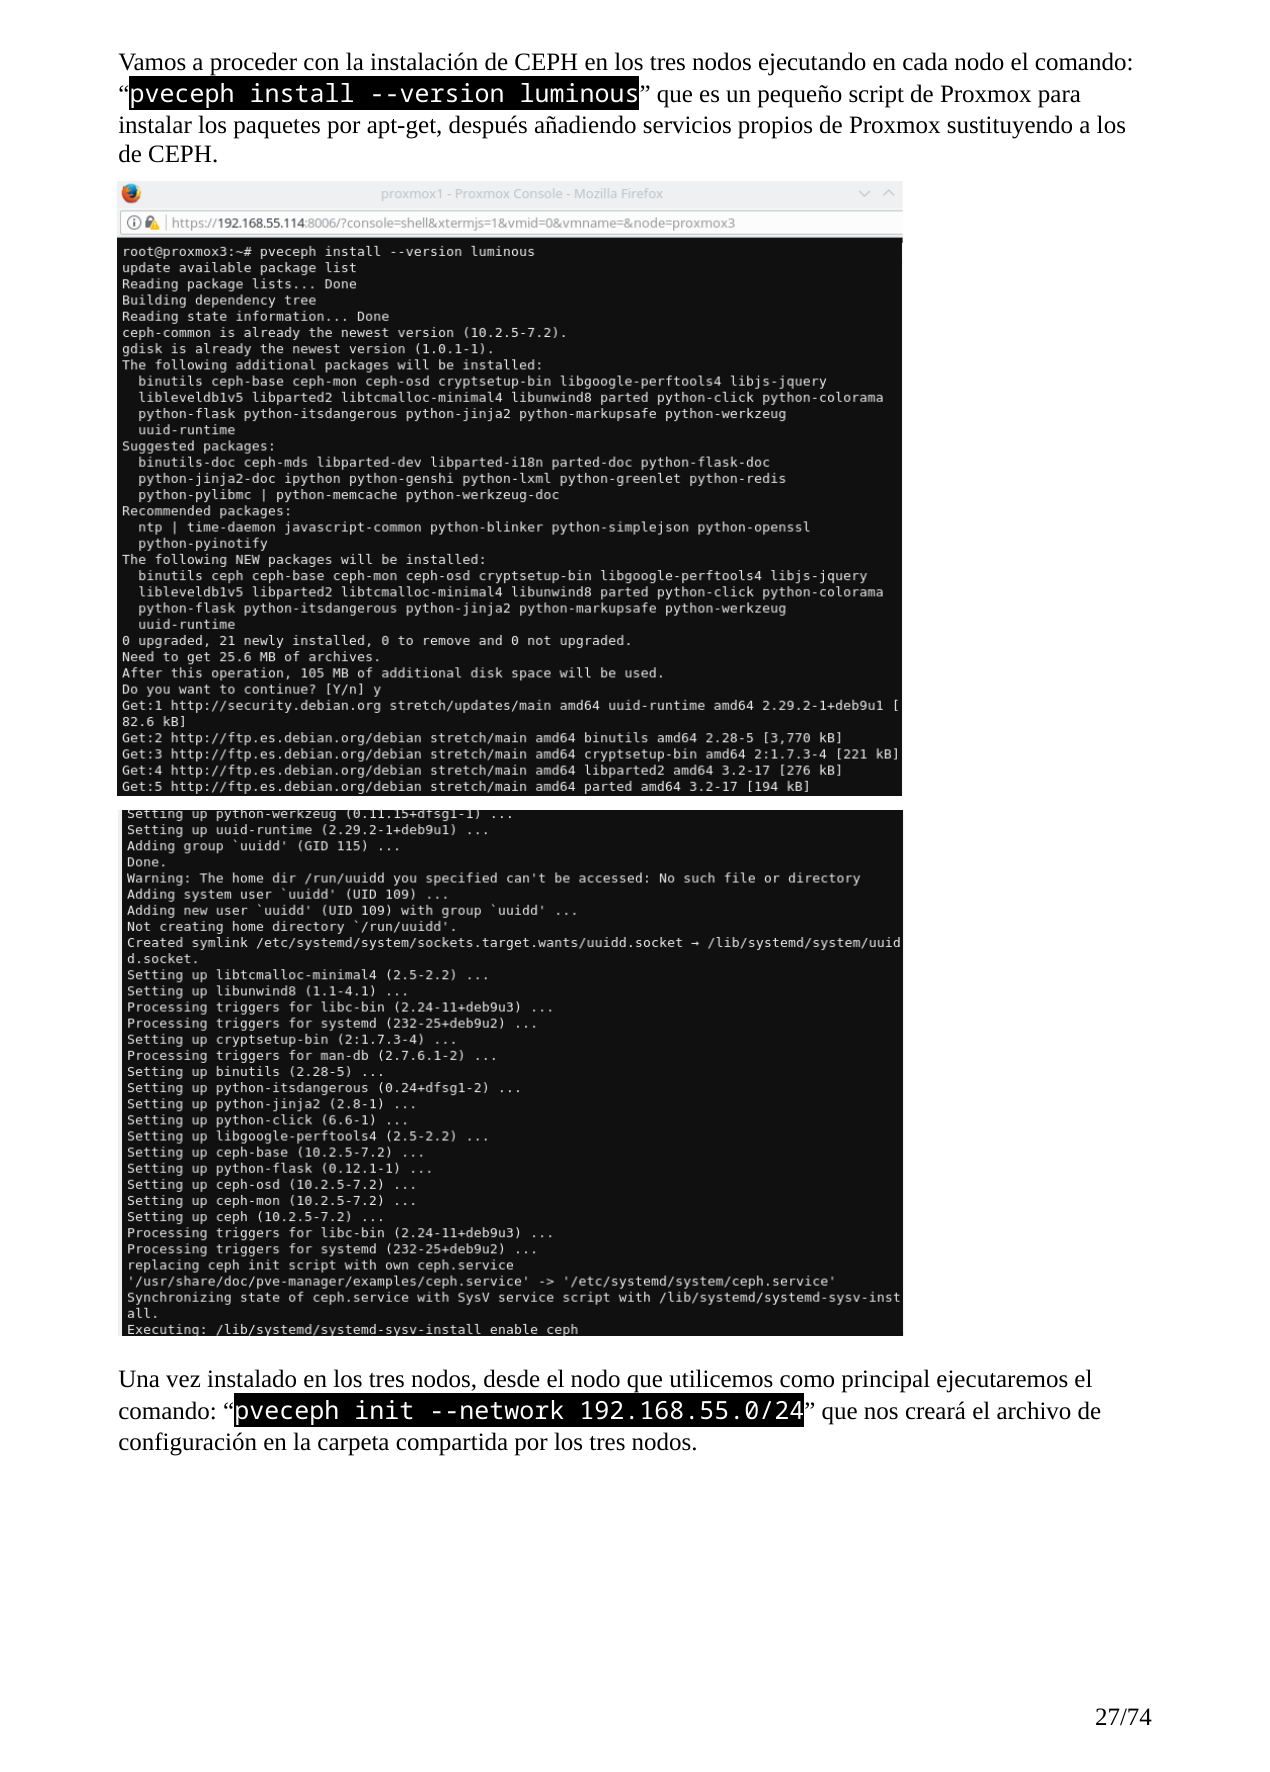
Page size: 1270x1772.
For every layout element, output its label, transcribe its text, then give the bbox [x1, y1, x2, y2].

picture [116, 181, 903, 796]
text “pveceph install --version luminous” que es un pequeño script de Proxmox para instalar los paquetes por apt-get, después añadiendo servicios propios de Proxmox sustituyendo a los de CEPH. [118, 76, 1152, 168]
picture [118, 810, 905, 1336]
text Vamos a proceder con la instalación de CEPH en los tres nodos ejecutando en cada nodo el comando: [118, 47, 1152, 76]
text Una vez instalado en los tres nodos, desde el nodo que utilicemos como principal ejecutaremos el comando: “pveceph init --network 192.168.55.0/24” que nos creará el archivo de configuración en la carpeta compartida por los tres nodos. [118, 1364, 1152, 1456]
